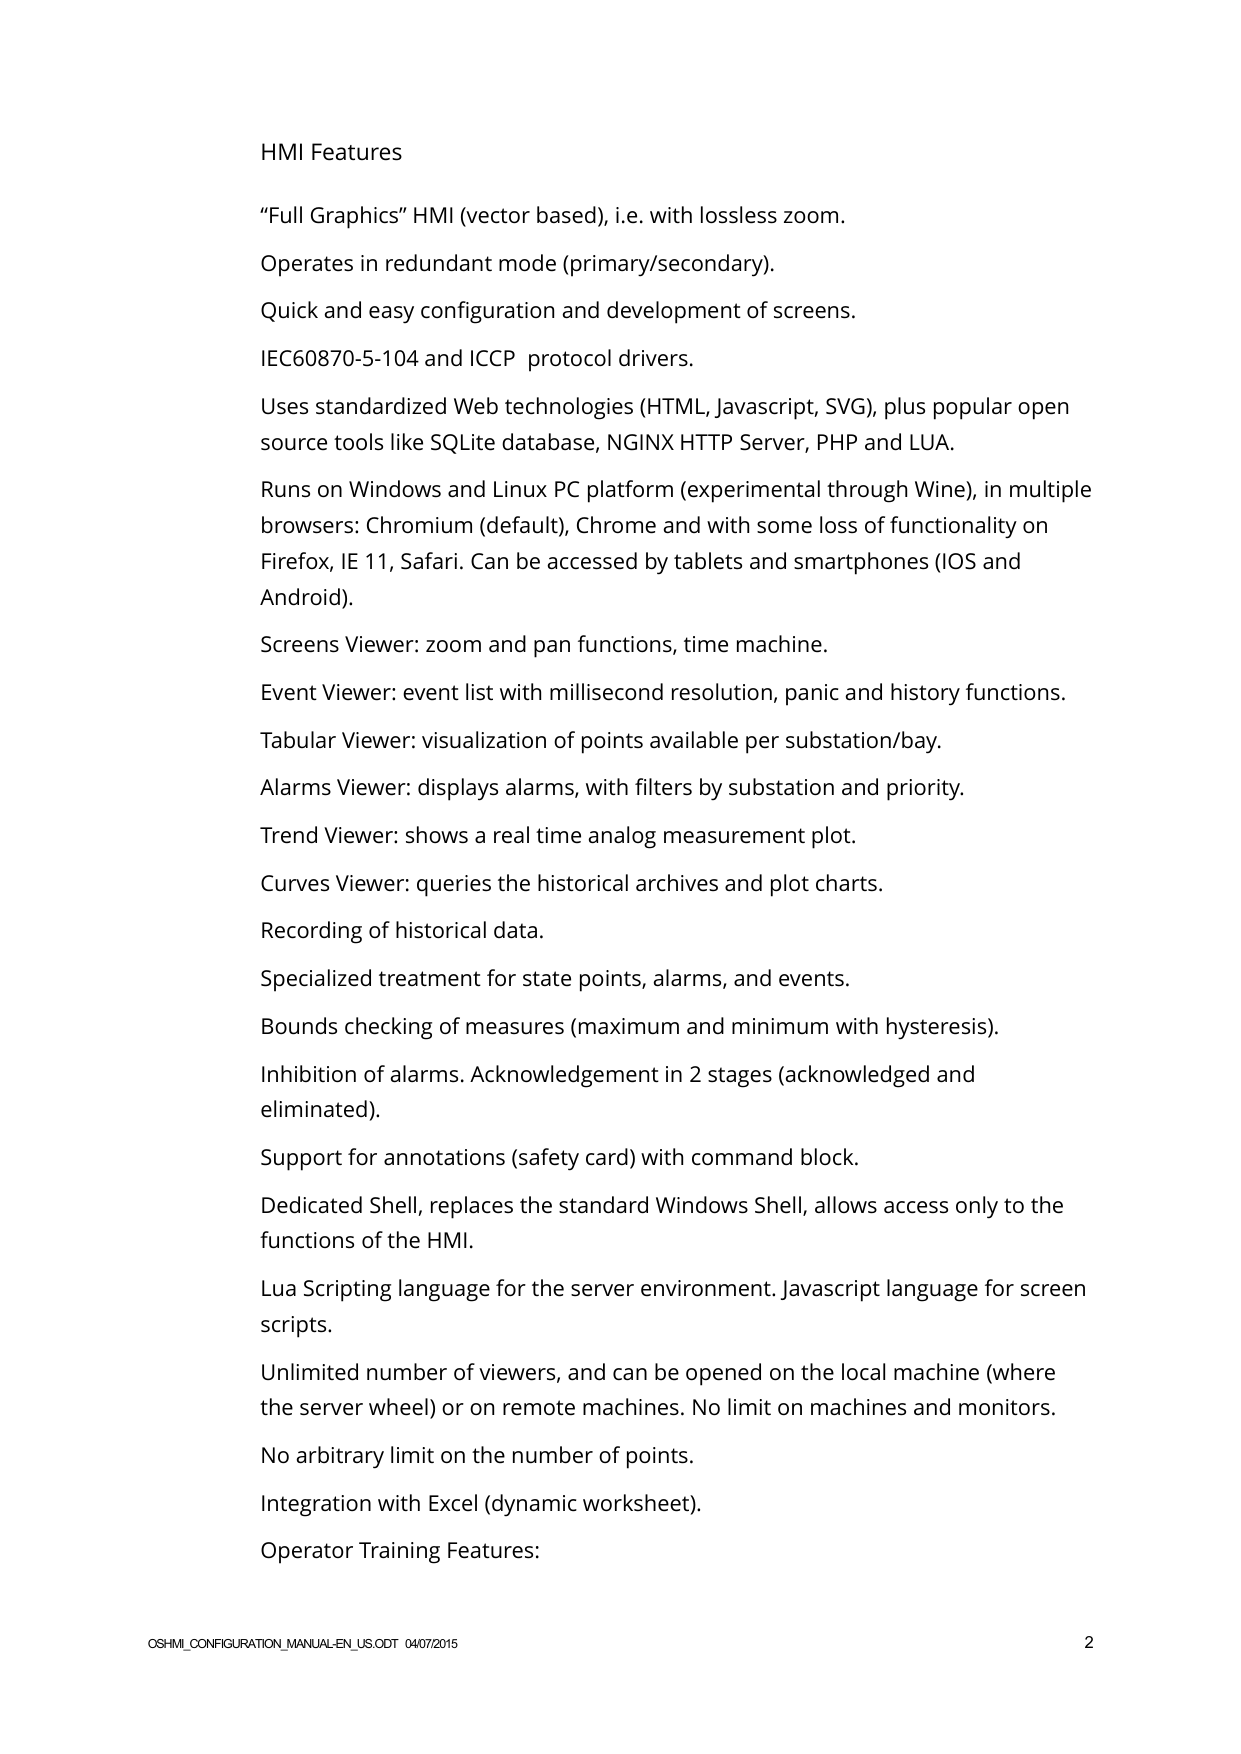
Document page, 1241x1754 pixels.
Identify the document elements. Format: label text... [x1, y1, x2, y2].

text Recording of historical data. [260, 916, 1093, 945]
subtitle HMI Features [260, 136, 1093, 167]
text Runs on Windows and Linux PC platform (experimental through Wine), in multiple browsers: Chromium (default), Chrome and with some loss of functionality on Firefox, IE 11, Safari. Can be accessed by tablets and smartphones (IOS and Android). [260, 474, 1093, 611]
text Support for annotations (safety card) with command block. [260, 1142, 1093, 1172]
text IEC60870-5-104 and ICCP protocol drivers. [260, 343, 1093, 373]
text Unlimited number of viewers, and can be opened on the local machine (where the server wheel) or on remote machines. No limit on machines and monitors. [260, 1357, 1093, 1422]
text Quick and easy configuration and development of screens. [260, 296, 1093, 325]
text “Full Graphics” HMI (vector based), i.e. with lossless zoom. [260, 200, 1093, 230]
text Alarms Viewer: displays alarms, with filters by substation and priority. [260, 772, 1093, 802]
text Operator Training Features: [260, 1536, 1093, 1565]
text Specialized treatment for state points, alarms, and events. [260, 963, 1093, 993]
text Tabular Viewer: visualization of points available per substation/bay. [260, 725, 1093, 754]
text Dedicated Shell, replaces the standard Windows Shell, allows access only to the functions of the HMI. [260, 1190, 1093, 1255]
text Uses standardized Web technologies (HTML, Javascript, SVG), plus popular open source tools like SQLite database, NGINX HTTP Server, PHP and LUA. [260, 391, 1093, 456]
text Operates in redundant mode (primary/secondary). [260, 248, 1093, 278]
text Integration with Excel (dynamic worksheet). [260, 1488, 1093, 1518]
text Trend Viewer: shows a real time analog measurement plot. [260, 820, 1093, 850]
text Screens Viewer: zoom and pan functions, time machine. [260, 629, 1093, 659]
text Inhibition of alarms. Acknowledgement in 2 stages (acknowledged and eliminated). [260, 1059, 1093, 1124]
text Lua Scripting language for the server environment. Javascript language for screen scripts. [260, 1273, 1093, 1339]
text Curves Viewer: queries the historical archives and plot charts. [260, 868, 1093, 898]
text No arbitrary limit on the number of points. [260, 1440, 1093, 1470]
text Event Viewer: event list with millisecond resolution, panic and history functions. [260, 677, 1093, 707]
text Bounds checking of measures (maximum and minimum with hysteresis). [260, 1011, 1093, 1041]
